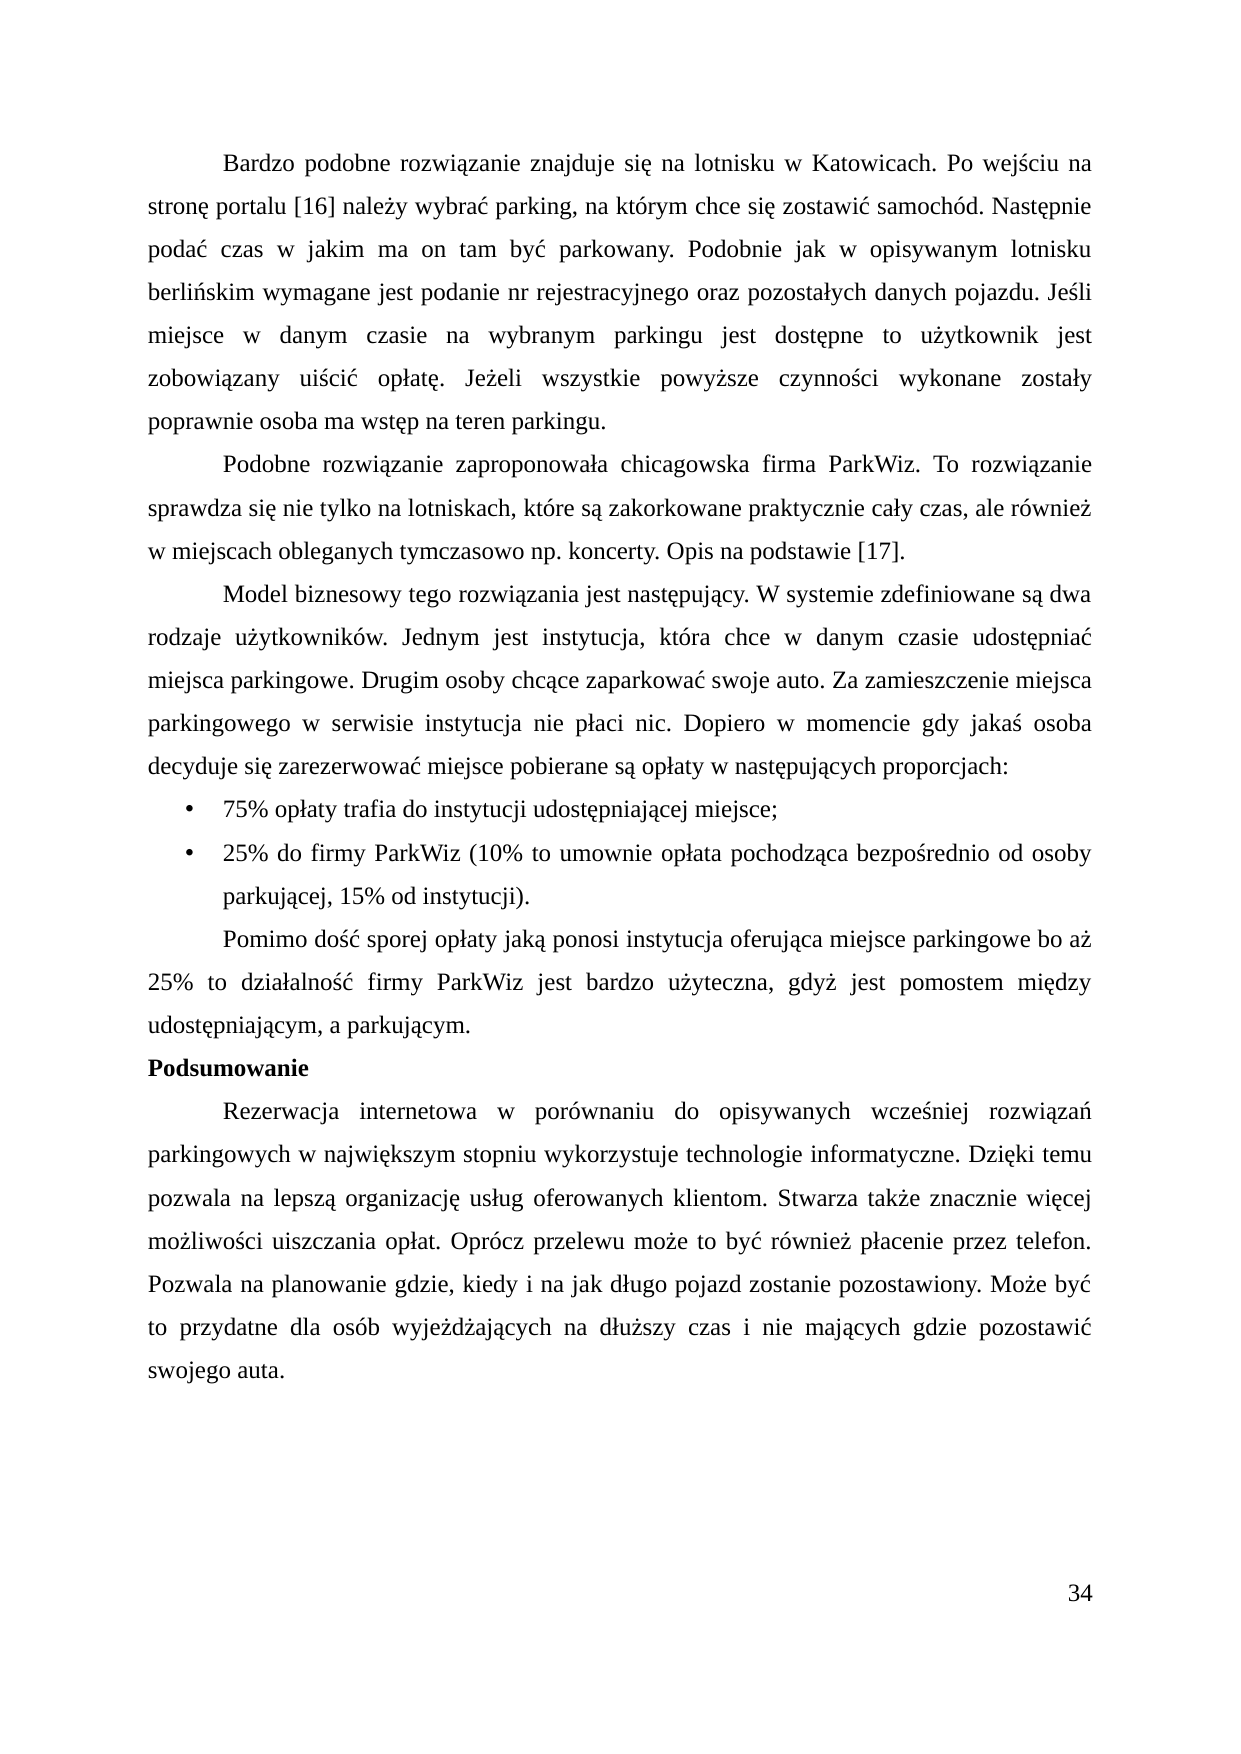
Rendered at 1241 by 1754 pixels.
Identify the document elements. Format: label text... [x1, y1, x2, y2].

text Podsumowanie [148, 1053, 1093, 1082]
text Model biznesowy tego rozwiązania jest następujący. W systemie zdefiniowane są dwa rodzaje użytkowników. Jednym jest instytucja, która chce w danym czasie udostępniać miejsca parkingowe. Drugim osoby chcące zaparkować swoje auto. Za zamieszczenie miejsca parkingowego w serwisie instytucja nie płaci nic. Dopiero w momencie gdy jakaś osoba decyduje się zarezerwować miejsce pobierane są opłaty w następujących proporcjach: [148, 579, 1093, 780]
text Bardzo podobne rozwiązanie znajduje się na lotnisku w Katowicach. Po wejściu na stronę portalu [16] należy wybrać parking, na którym chce się zostawić samochód. Następnie podać czas w jakim ma on tam być parkowany. Podobnie jak w opisywanym lotnisku berlińskim wymagane jest podanie nr rejestracyjnego oraz pozostałych danych pojazdu. Jeśli miejsce w danym czasie na wybranym parkingu jest dostępne to użytkownik jest zobowiązany uiścić opłatę. Jeżeli wszystkie powyższe czynności wykonane zostały poprawnie osoba ma wstęp na teren parkingu. [148, 148, 1093, 435]
text Rezerwacja internetowa w porównaniu do opisywanych wcześniej rozwiązań parkingowych w największym stopniu wykorzystuje technologie informatyczne. Dzięki temu pozwala na lepszą organizację usług oferowanych klientom. Stwarza także znacznie więcej możliwości uiszczania opłat. Oprócz przelewu może to być również płacenie przez telefon. Pozwala na planowanie gdzie, kiedy i na jak długo pojazd zostanie pozostawiony. Może być to przydatne dla osób wyjeżdżających na dłuższy czas i nie mających gdzie pozostawić swojego auta. [148, 1096, 1093, 1384]
text Podobne rozwiązanie zaproponowała chicagowska firma ParkWiz. To rozwiązanie sprawdza się nie tylko na lotniskach, które są zakorkowane praktycznie cały czas, ale również w miejscach obleganych tymczasowo np. koncerty. Opis na podstawie [17]. [148, 449, 1093, 564]
list 75% opłaty trafia do instytucji udostępniającej miejsce; [185, 794, 1093, 823]
text Pomimo dość sporej opłaty jaką ponosi instytucja oferująca miejsce parkingowe bo aż 25% to działalność firmy ParkWiz jest bardzo użyteczna, gdyż jest pomostem między udostępniającym, a parkującym. [148, 924, 1093, 1039]
list 25% do firmy ParkWiz (10% to umownie opłata pochodząca bezpośrednio od osoby parkującej, 15% od instytucji). [185, 838, 1093, 909]
